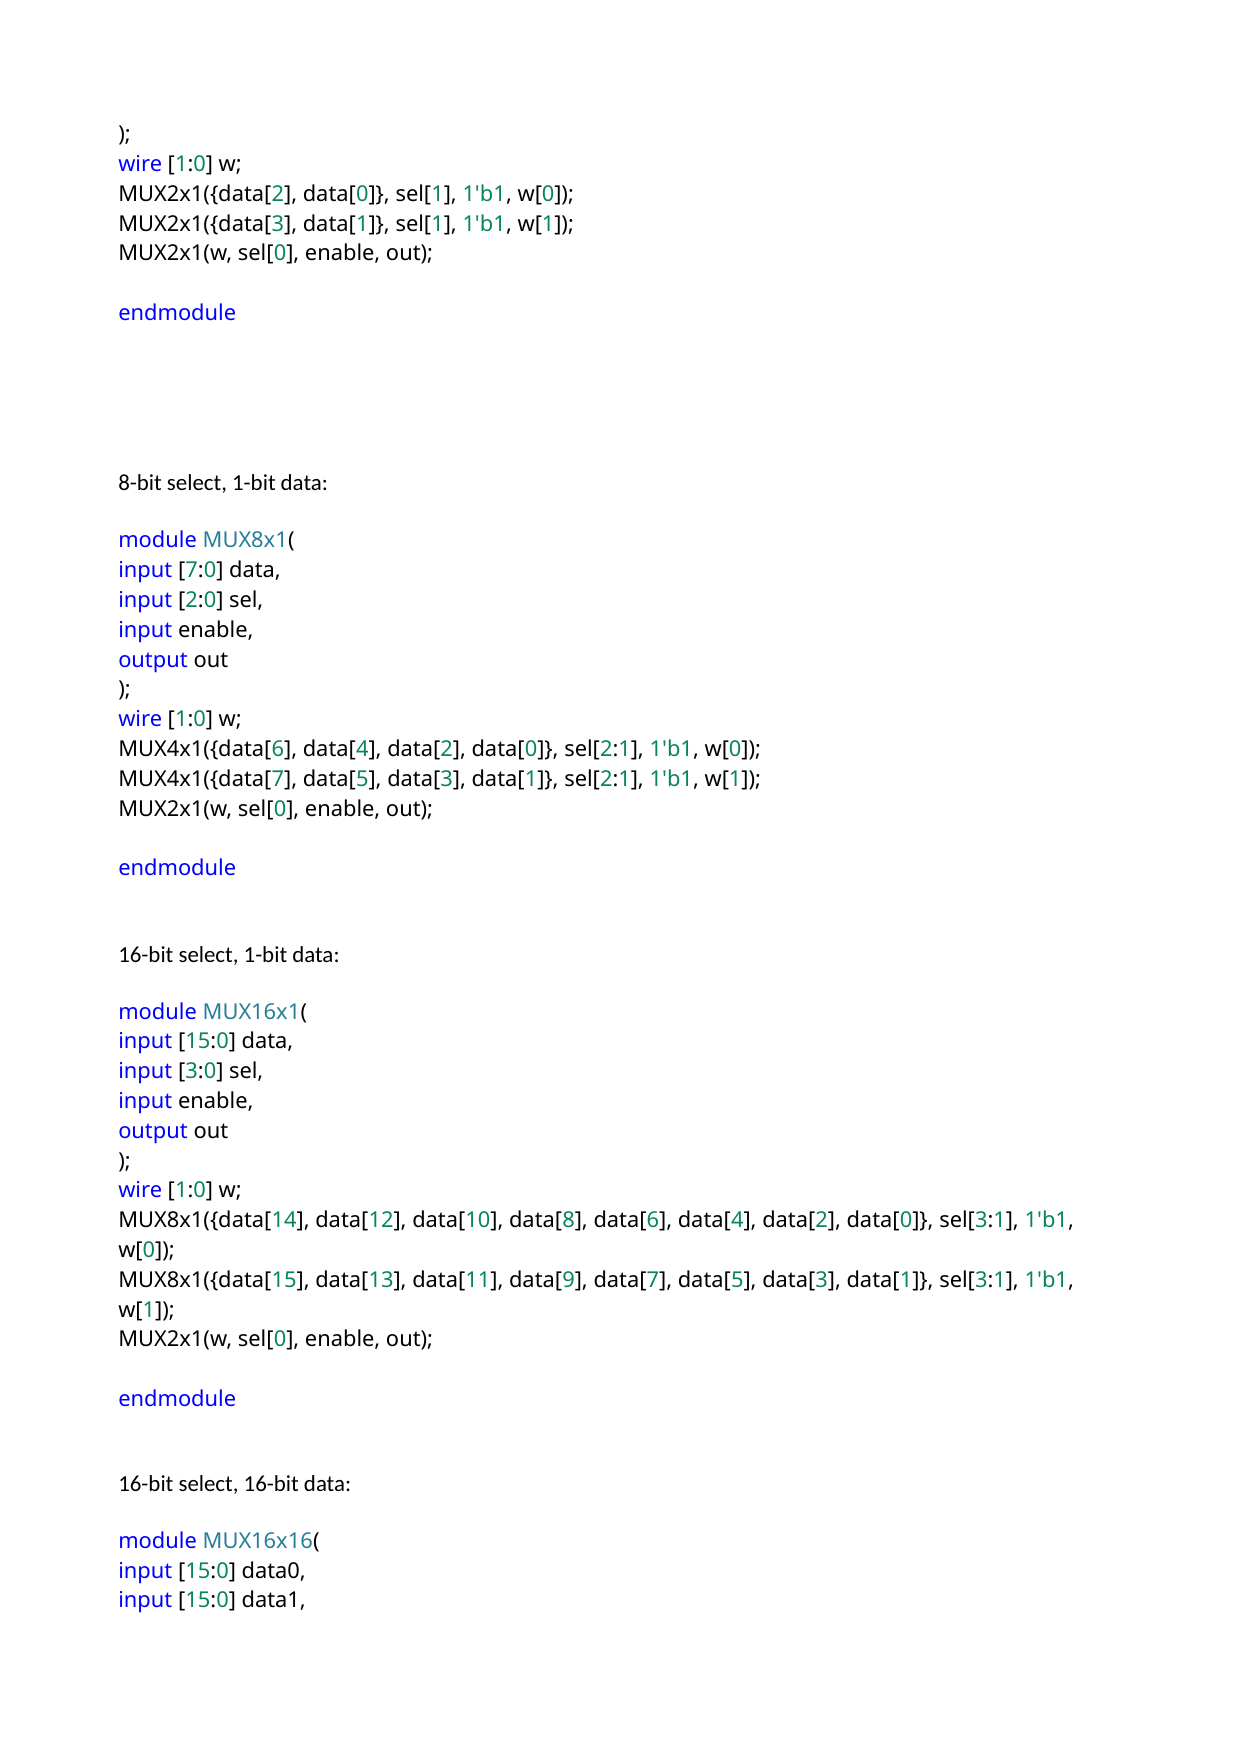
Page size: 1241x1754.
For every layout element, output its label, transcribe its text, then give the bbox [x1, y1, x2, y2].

text ); [118, 1145, 1122, 1174]
text input [15:0] data1, [118, 1584, 1122, 1614]
text input enable, [118, 614, 1122, 644]
text 8-bit select, 1-bit data: [118, 468, 1122, 496]
text input [15:0] data0, [118, 1554, 1122, 1584]
text 16-bit select, 16-bit data: [118, 1469, 1122, 1497]
text MUX2x1(w, sel[0], enable, out); [118, 793, 1122, 822]
text input [2:0] sel, [118, 584, 1122, 614]
text MUX8x1({data[15], data[13], data[11], data[9], data[7], data[5], data[3], data[1]}, sel[3:1], 1'b1, w[1]); [118, 1264, 1122, 1323]
text wire [1:0] w; [118, 1174, 1122, 1204]
text endmodule [118, 297, 1122, 327]
text endmodule [118, 1383, 1122, 1413]
text MUX2x1(w, sel[0], enable, out); [118, 1323, 1122, 1353]
text input [3:0] sel, [118, 1055, 1122, 1085]
text wire [1:0] w; [118, 703, 1122, 733]
text input enable, [118, 1085, 1122, 1115]
text wire [1:0] w; [118, 148, 1122, 178]
text MUX4x1({data[6], data[4], data[2], data[0]}, sel[2:1], 1'b1, w[0]); [118, 733, 1122, 763]
text MUX2x1(w, sel[0], enable, out); [118, 237, 1122, 267]
text MUX2x1({data[2], data[0]}, sel[1], 1'b1, w[0]); [118, 178, 1122, 207]
text input [15:0] data, [118, 1026, 1122, 1055]
text ); [118, 673, 1122, 703]
text MUX4x1({data[7], data[5], data[3], data[1]}, sel[2:1], 1'b1, w[1]); [118, 763, 1122, 793]
text MUX8x1({data[14], data[12], data[10], data[8], data[6], data[4], data[2], data[0]}, sel[3:1], 1'b1, w[0]); [118, 1204, 1122, 1264]
text output out [118, 644, 1122, 673]
text module MUX16x16( [118, 1525, 1122, 1554]
text input [7:0] data, [118, 554, 1122, 584]
text 16-bit select, 1-bit data: [118, 940, 1122, 968]
text ); [118, 118, 1122, 148]
text endmodule [118, 852, 1122, 882]
text module MUX16x1( [118, 996, 1122, 1026]
text output out [118, 1115, 1122, 1145]
text MUX2x1({data[3], data[1]}, sel[1], 1'b1, w[1]); [118, 207, 1122, 237]
text module MUX8x1( [118, 524, 1122, 554]
